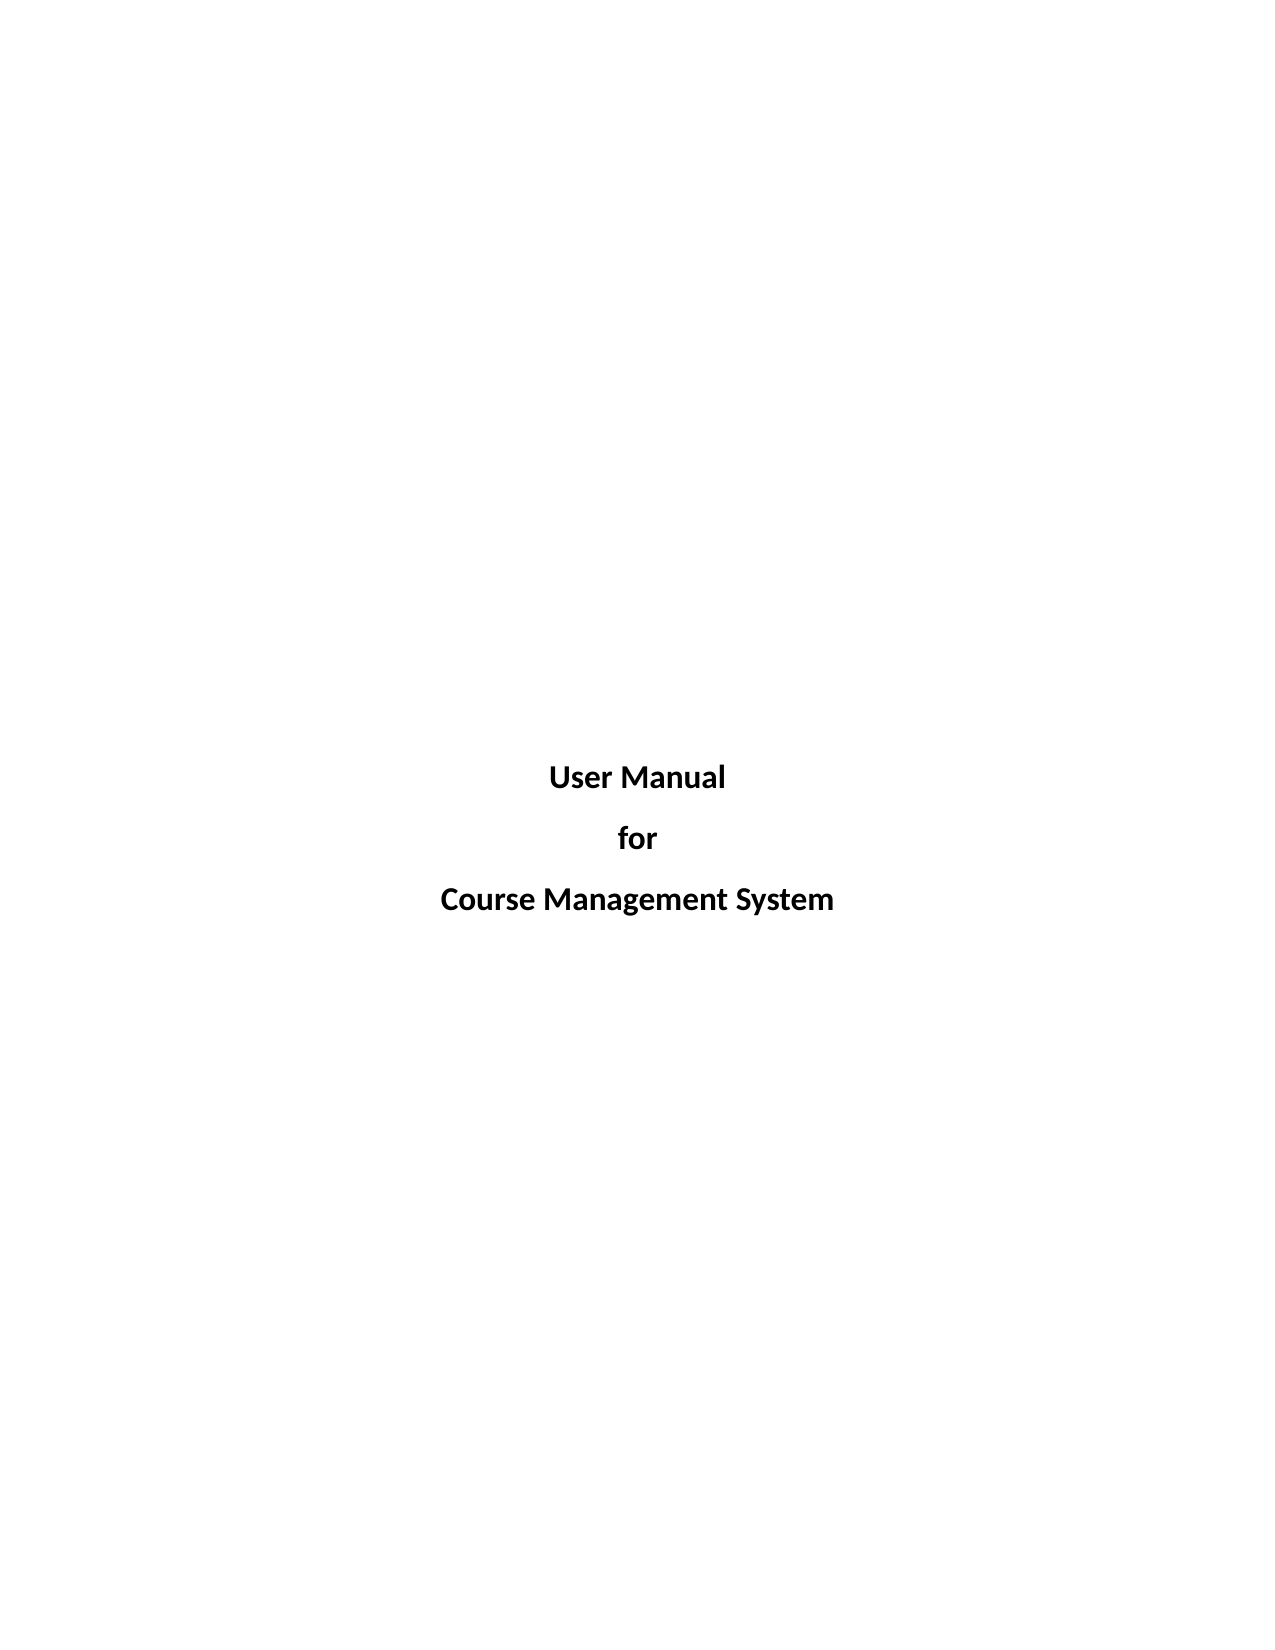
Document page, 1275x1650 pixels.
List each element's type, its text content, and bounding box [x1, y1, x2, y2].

text Course Management System [150, 877, 1125, 918]
text for [150, 817, 1125, 858]
text User Manual [150, 756, 1125, 797]
